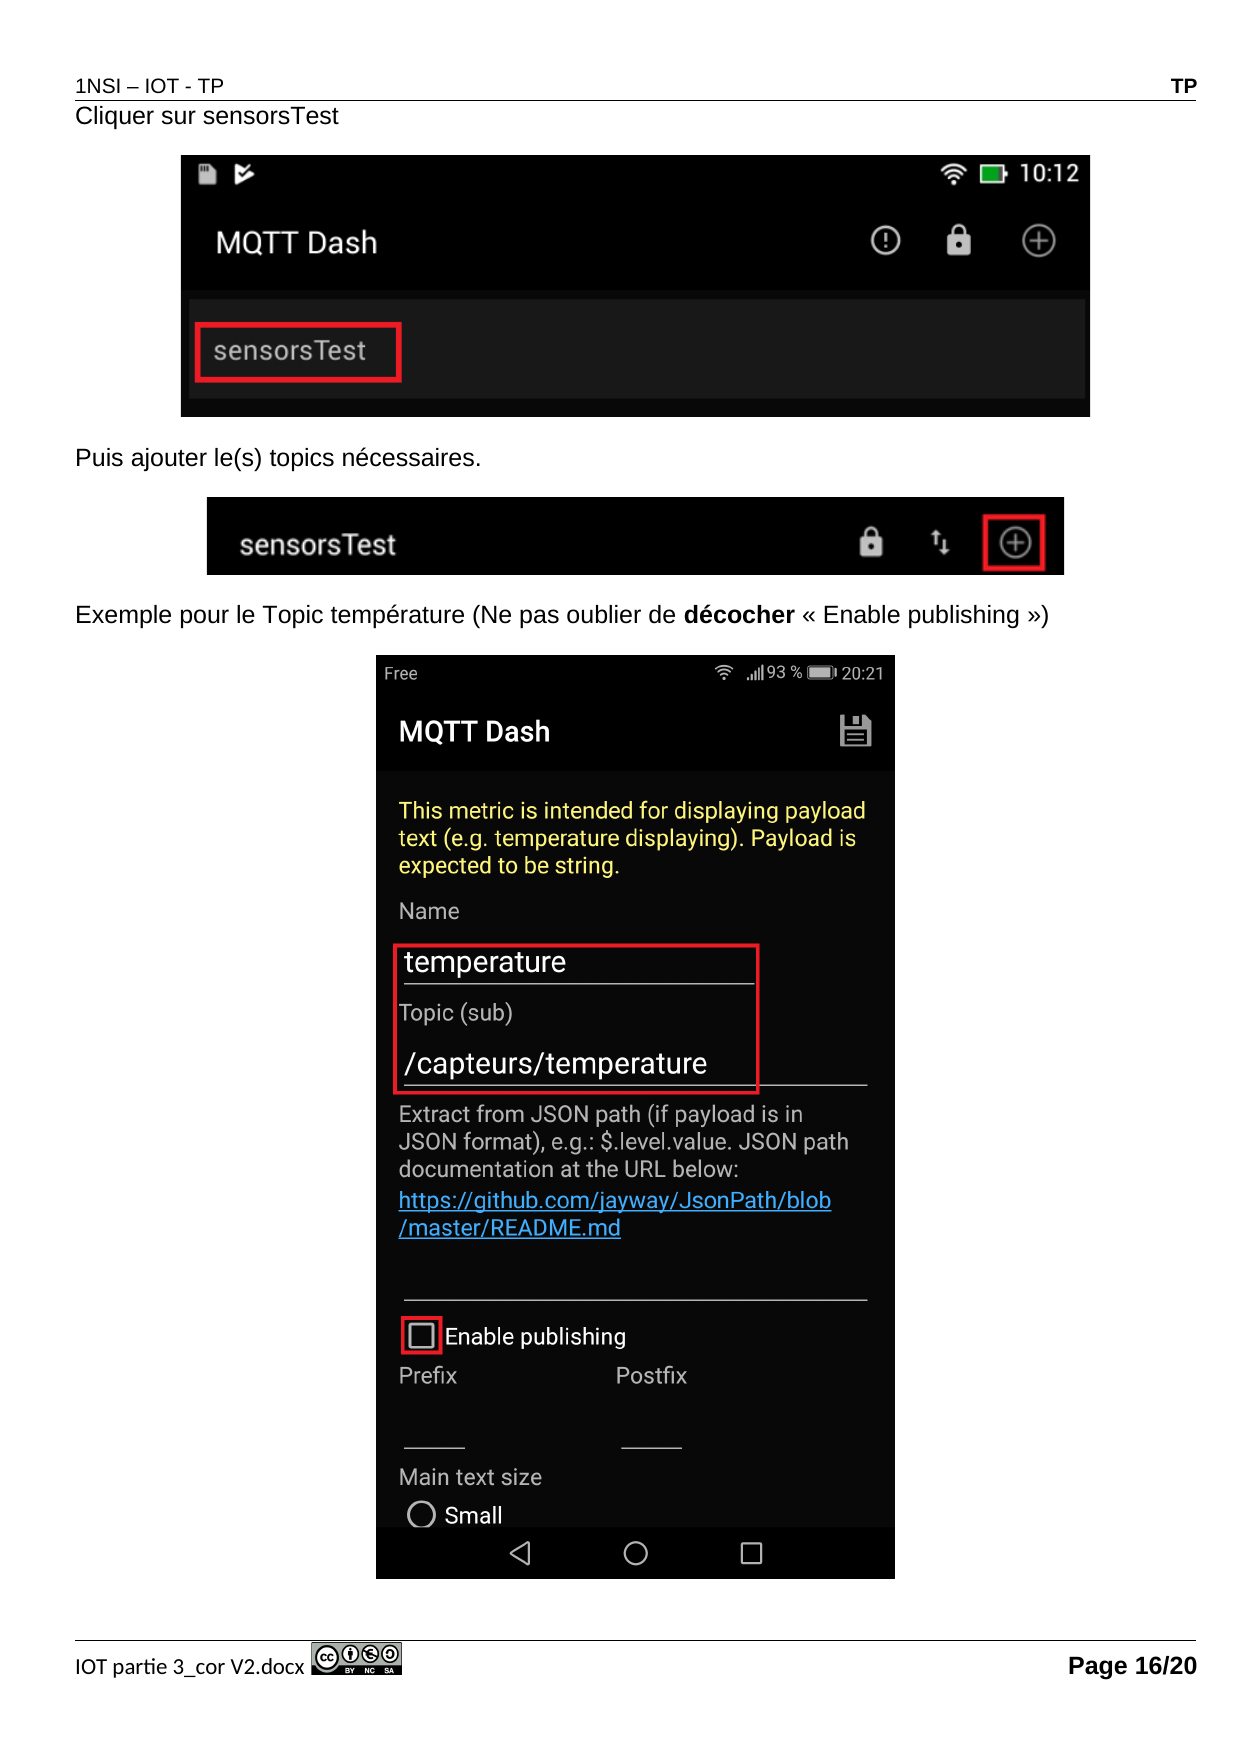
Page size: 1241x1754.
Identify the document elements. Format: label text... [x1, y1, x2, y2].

picture [311, 1642, 402, 1675]
picture [376, 655, 895, 1579]
picture [180, 155, 1091, 417]
text Puis ajouter le(s) topics nécessaires. [75, 443, 1196, 472]
picture [206, 497, 1065, 575]
text Cliquer sur sensorsTest [75, 101, 1196, 129]
text Exemple pour le Topic température (Ne pas oublier de décocher « Enable publishing ») [75, 601, 1196, 629]
